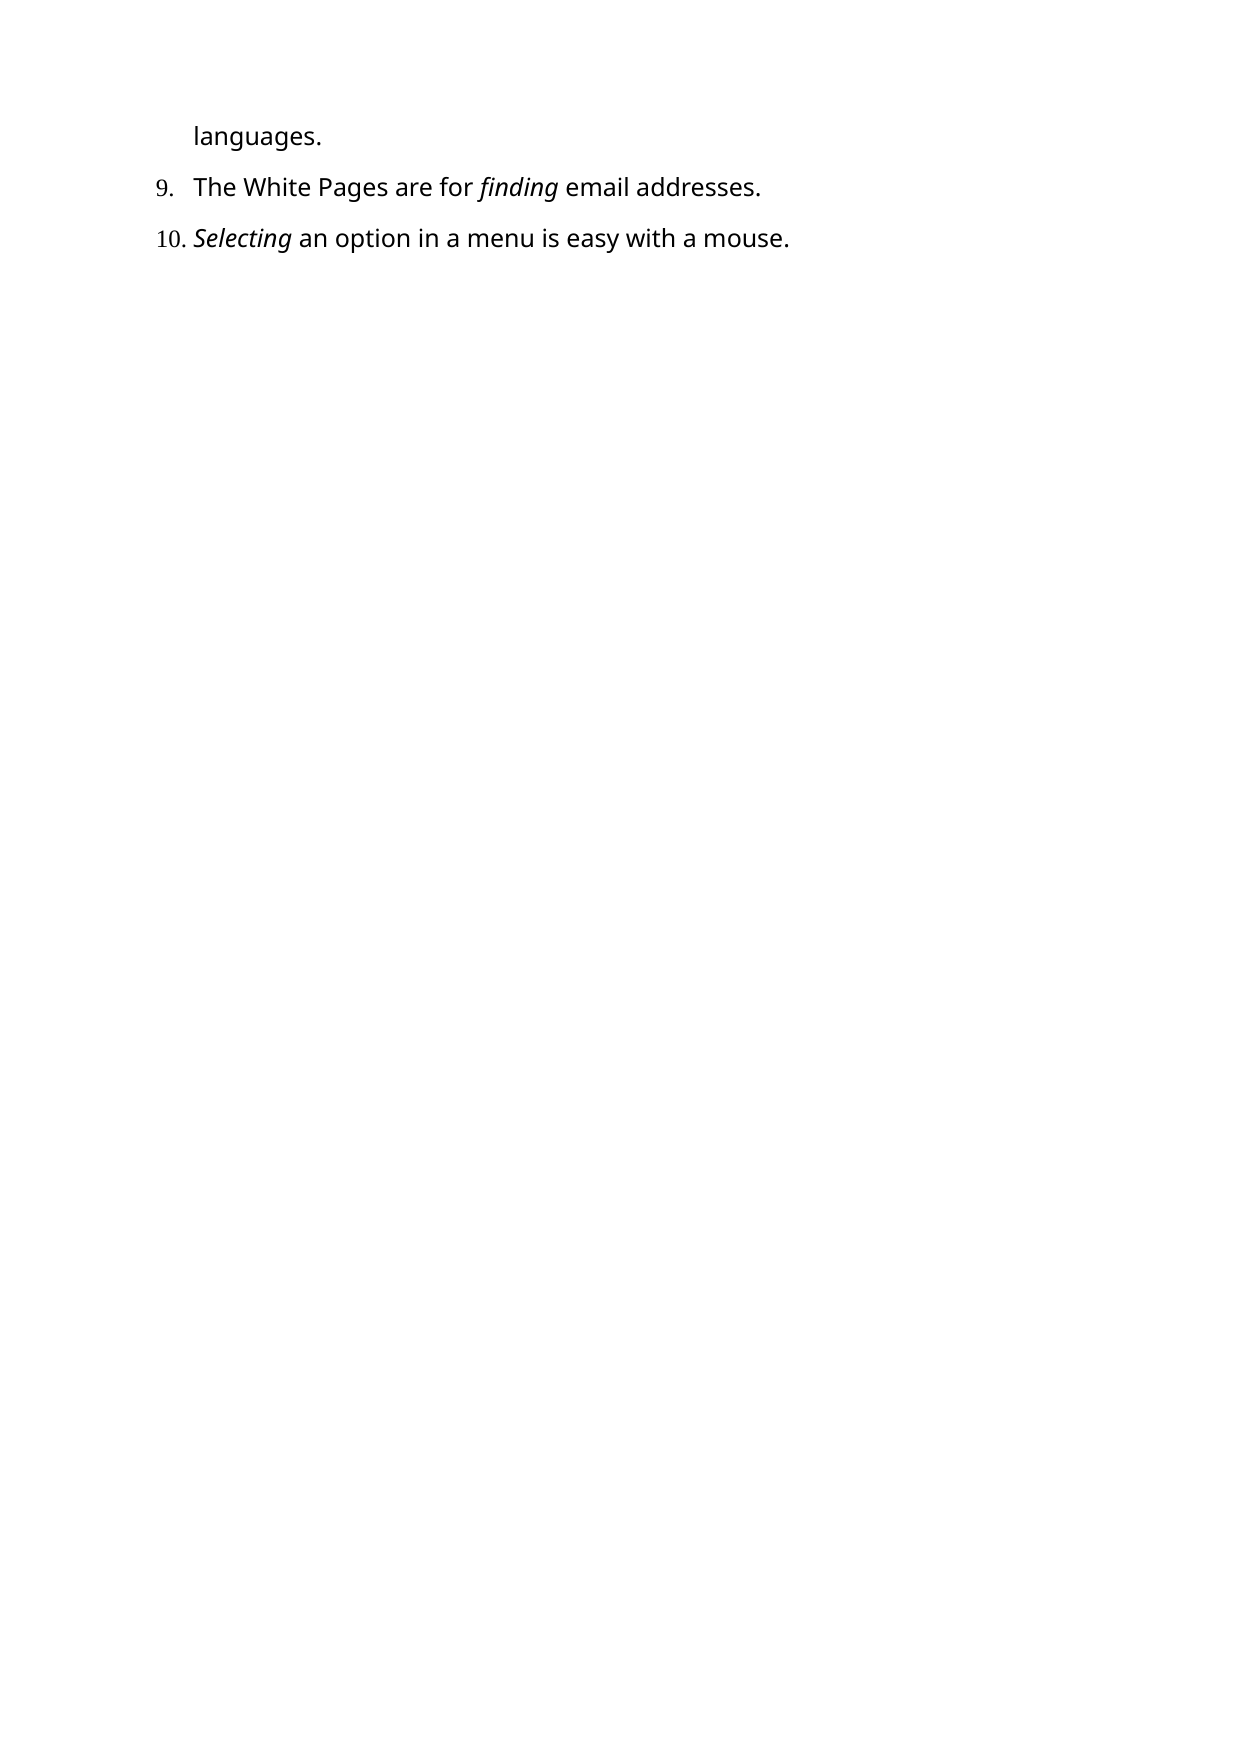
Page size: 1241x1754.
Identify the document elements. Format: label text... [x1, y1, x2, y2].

list languages. [156, 118, 1122, 152]
list The White Pages are for finding email addresses. [156, 169, 1122, 203]
list Selecting an option in a menu is easy with a mouse. [156, 220, 1122, 254]
